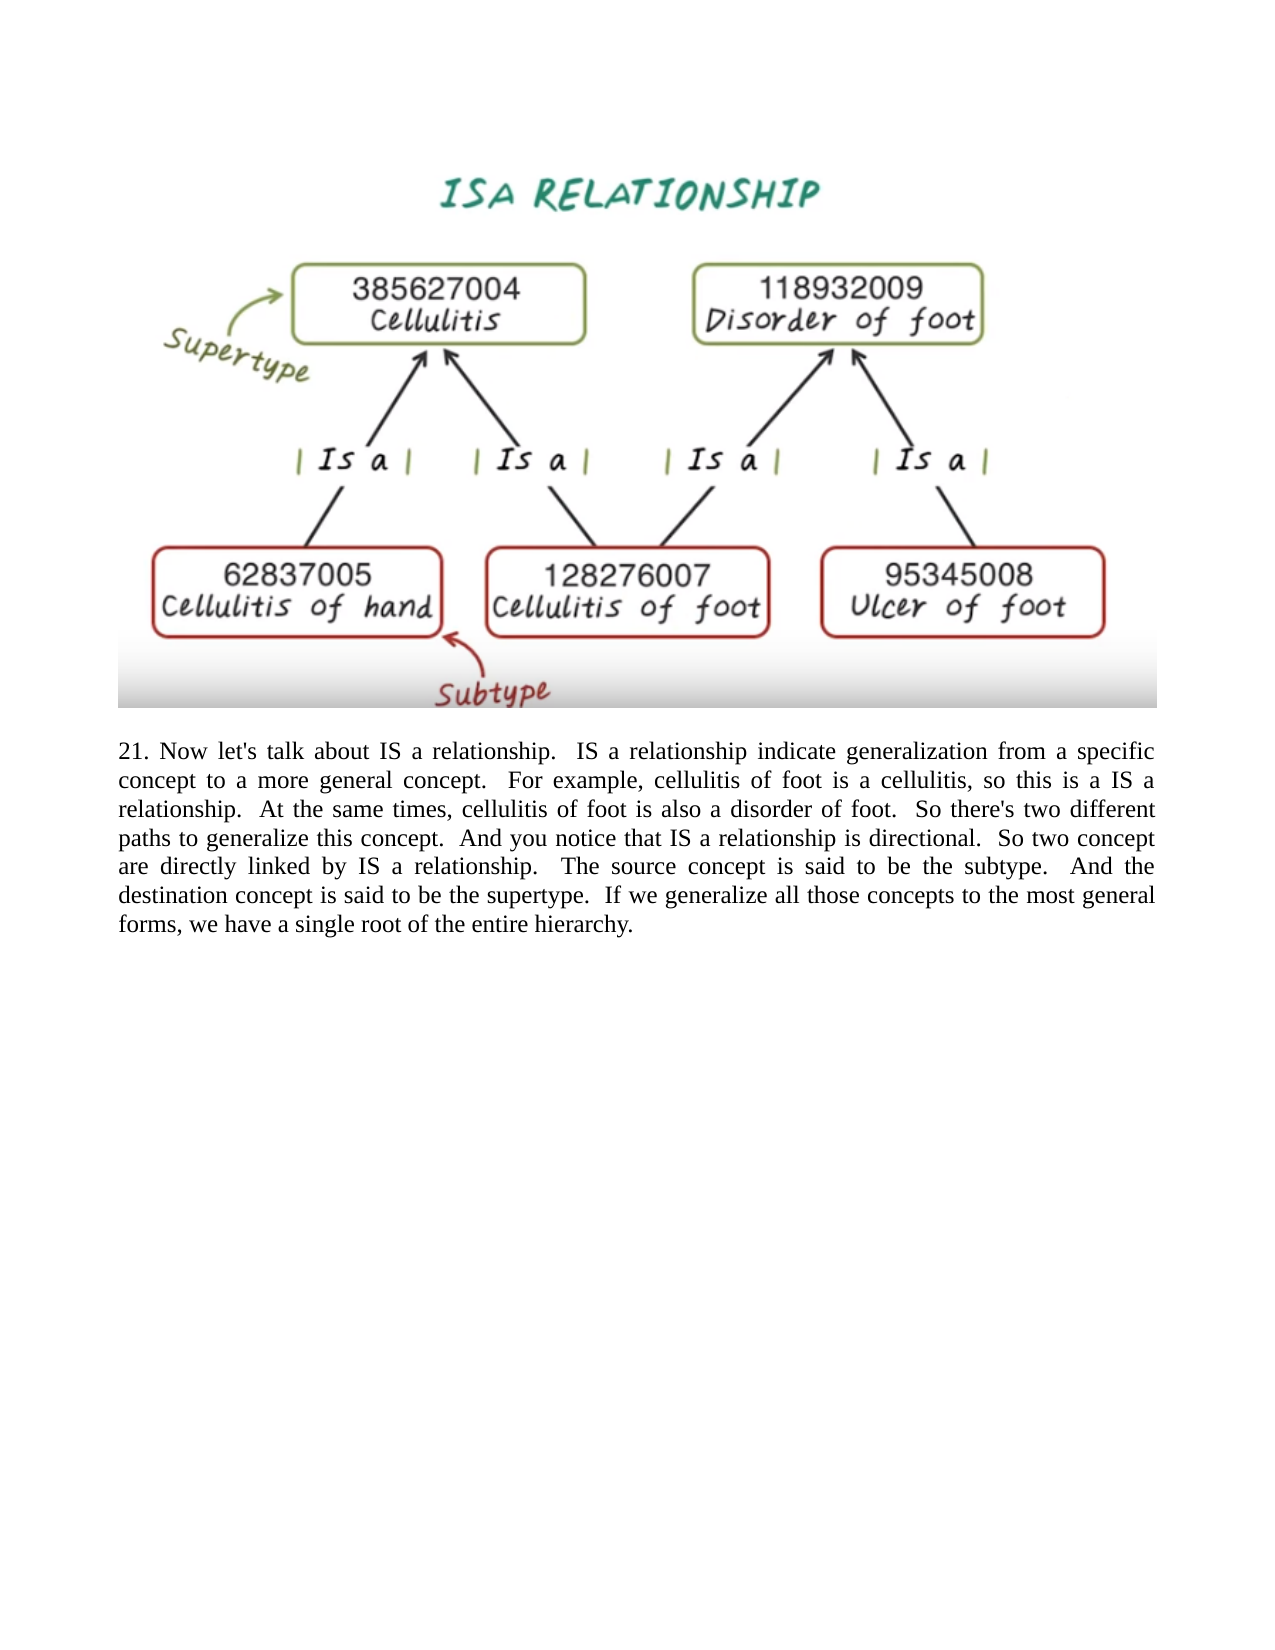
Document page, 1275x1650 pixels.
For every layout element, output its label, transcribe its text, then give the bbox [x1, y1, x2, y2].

text 21. Now let's talk about IS a relationship. IS a relationship indicate generalization from a specific concept to a more general concept. For example, cellulitis of foot is a cellulitis, so this is a IS a relationship. At the same times, cellulitis of foot is also a disorder of foot. So there's two different paths to generalize this concept. And you notice that IS a relationship is directional. So two concept are directly linked by IS a relationship. The source concept is said to be the subtype. And the destination concept is said to be the supertype. If we generalize all those concepts to the most general forms, we have a single root of the entire hierarchy. [118, 736, 1157, 938]
picture [118, 175, 1157, 708]
